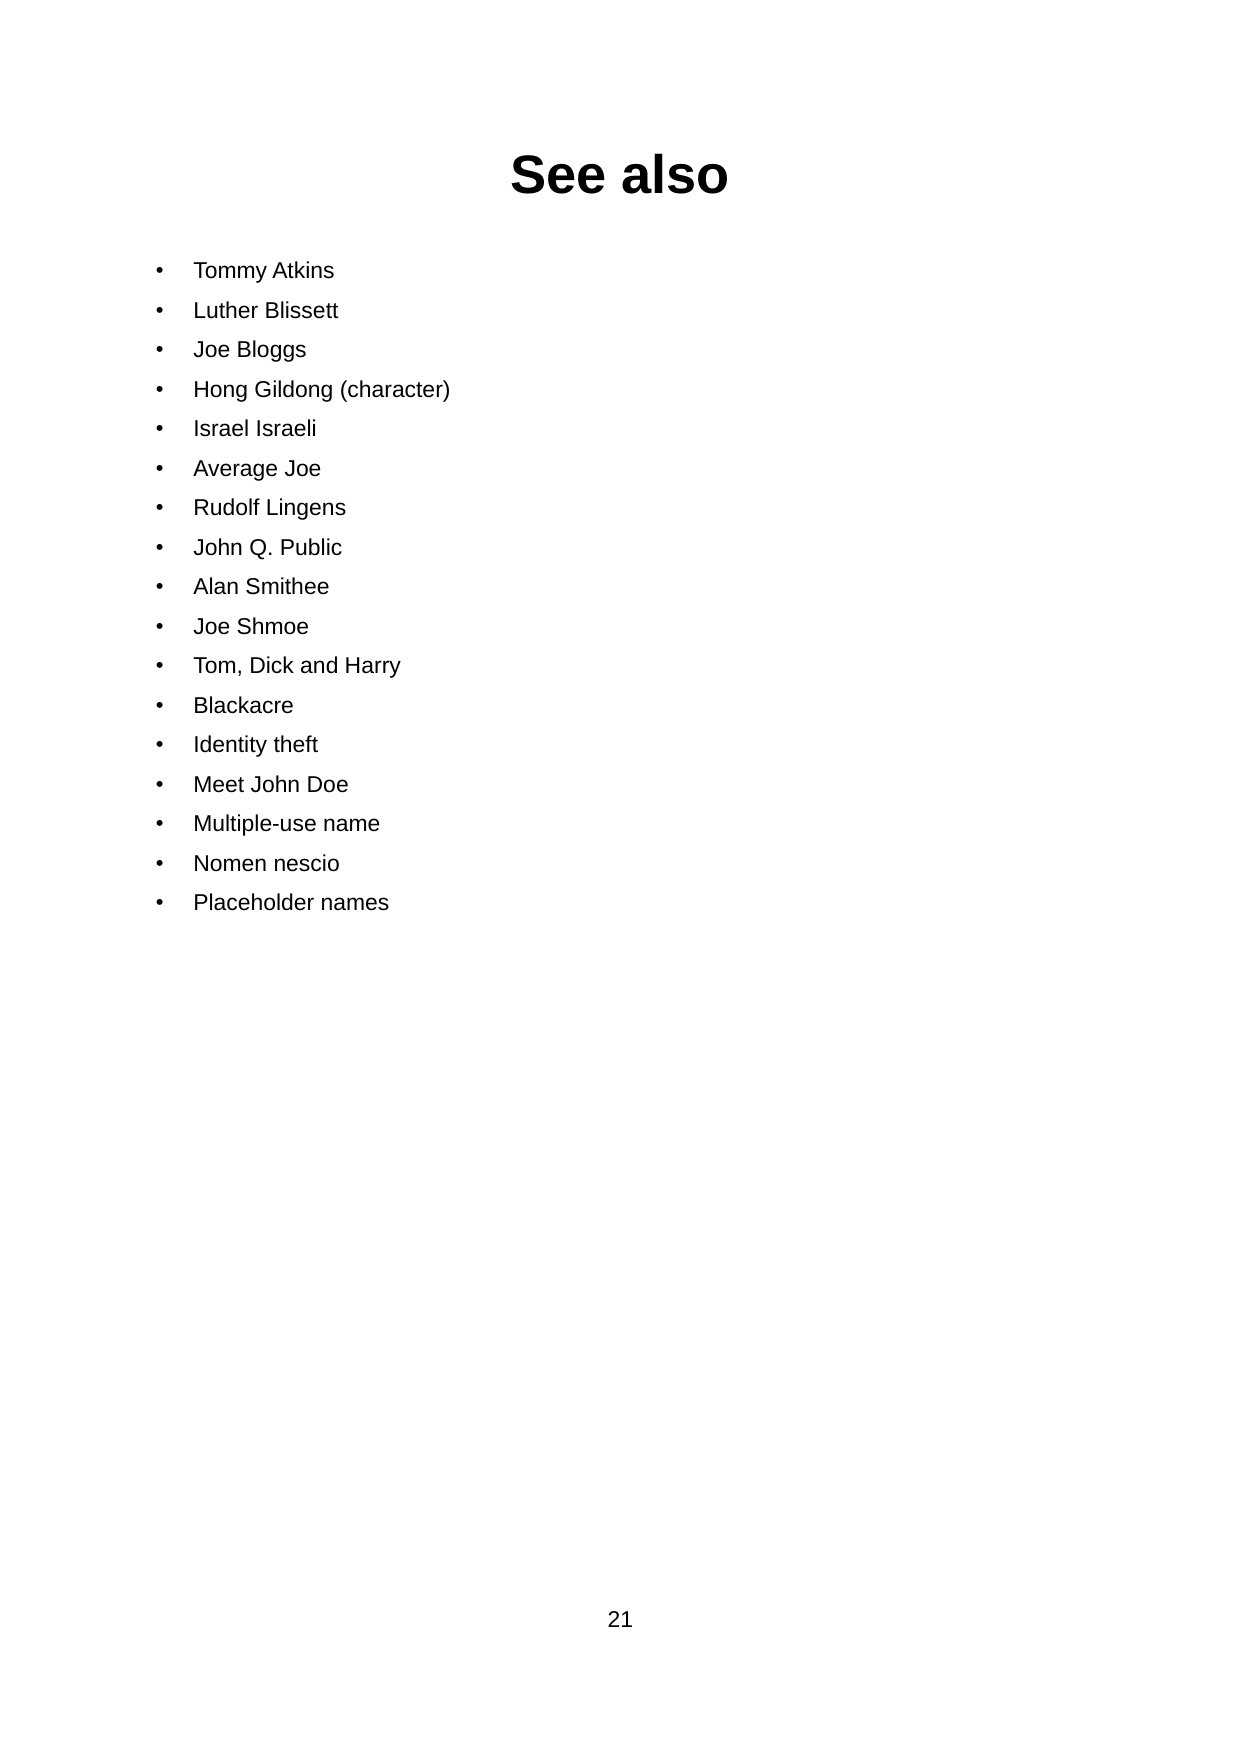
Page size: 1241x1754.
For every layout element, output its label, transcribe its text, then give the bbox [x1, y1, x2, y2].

list Multiple-use name [156, 810, 1122, 836]
list Meet John Doe [156, 771, 1122, 797]
list Joe Shmoe [156, 613, 1122, 639]
list Luther Blissett [156, 297, 1122, 323]
list Tommy Atkins [156, 257, 1122, 284]
list Hong Gildong (character) [156, 376, 1122, 402]
list Israel Israeli [156, 415, 1122, 442]
list Rudolf Lingens [156, 494, 1122, 521]
subtitle See also [118, 143, 1122, 205]
list Tom, Dick and Harry [156, 652, 1122, 678]
list Average Joe [156, 455, 1122, 481]
list Blackacre [156, 692, 1122, 718]
list Joe Bloggs [156, 336, 1122, 363]
list Identity theft [156, 731, 1122, 757]
list Nomen nescio [156, 849, 1122, 876]
list Alan Smithee [156, 573, 1122, 599]
list John Q. Public [156, 534, 1122, 560]
list Placeholder names [156, 889, 1122, 915]
